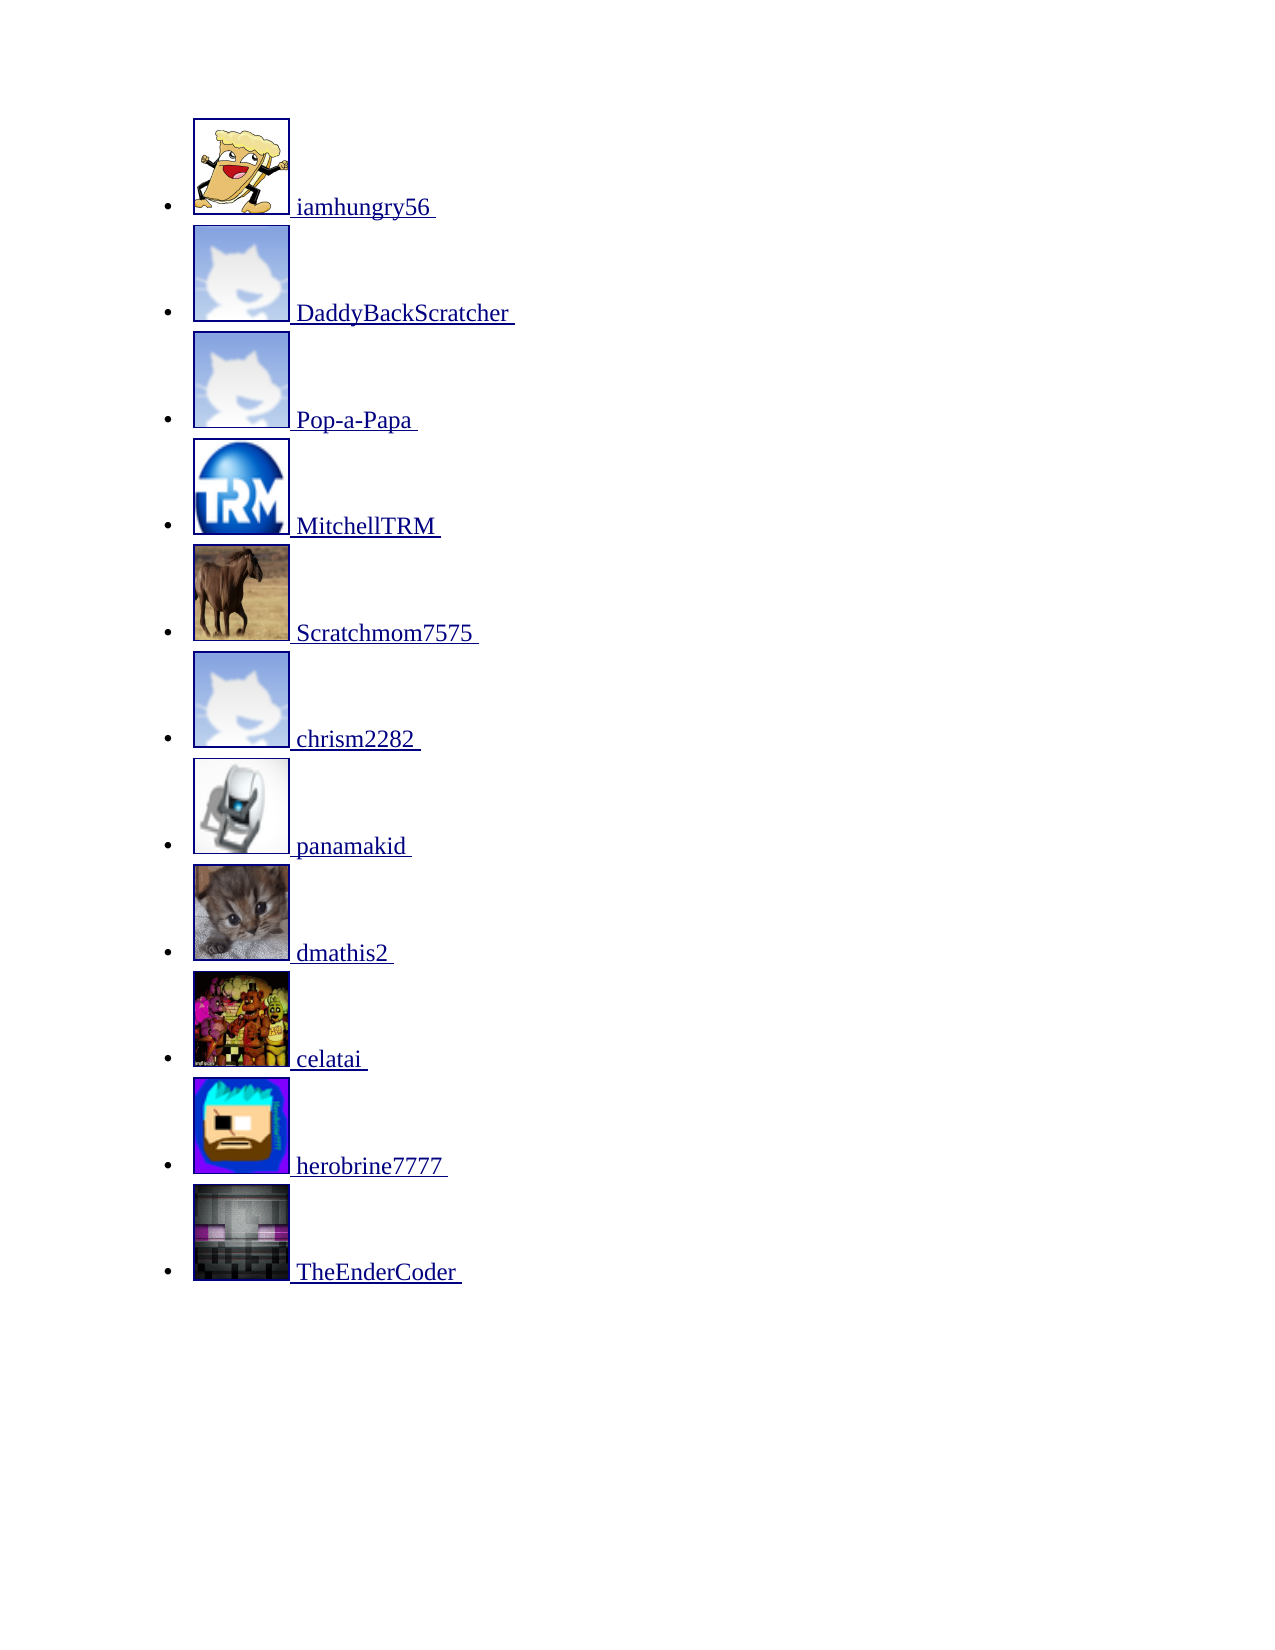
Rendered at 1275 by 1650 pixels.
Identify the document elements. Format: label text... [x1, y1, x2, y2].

list dmathis2 [164, 864, 1157, 966]
picture [195, 653, 288, 746]
list Pop-a-Papa [164, 331, 1157, 433]
picture [195, 333, 288, 427]
list herobrine7777 [164, 1077, 1157, 1179]
list iamhungry56 [164, 118, 1157, 220]
list TheEnderCoder [164, 1184, 1157, 1286]
list MitchellTRM [164, 438, 1157, 540]
picture [195, 972, 288, 1066]
picture [195, 759, 288, 853]
list Scratchmom7575 [164, 544, 1157, 647]
picture [195, 1185, 288, 1279]
list panamakid [164, 757, 1157, 860]
picture [195, 120, 288, 213]
picture [195, 440, 288, 533]
picture [195, 226, 288, 320]
list chrism2282 [164, 651, 1157, 753]
picture [195, 866, 288, 959]
list DaddyBackScratcher [164, 225, 1157, 327]
picture [195, 1079, 288, 1173]
list celatai [164, 971, 1157, 1073]
picture [195, 546, 288, 640]
